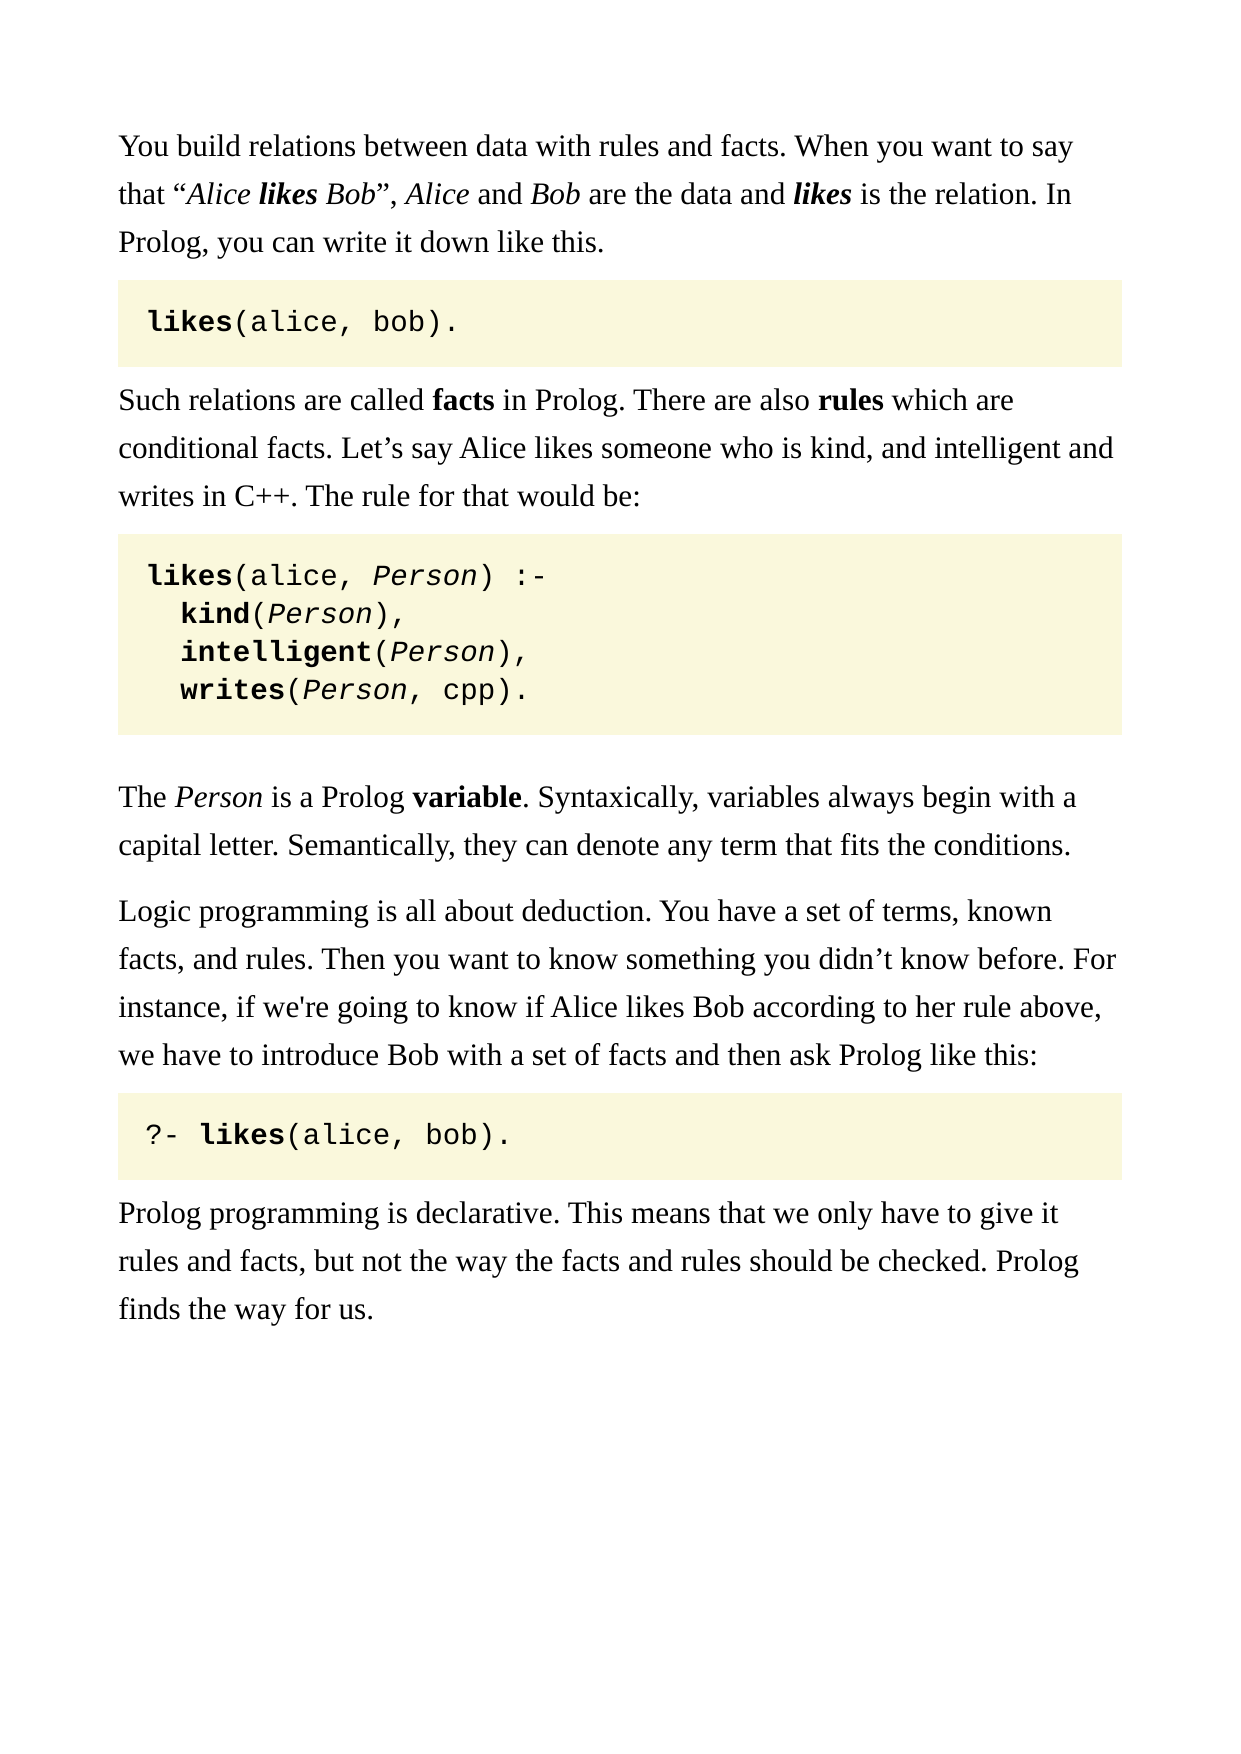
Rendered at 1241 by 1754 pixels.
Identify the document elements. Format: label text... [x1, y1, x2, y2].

text The Person is a Prolog variable. Syntaxically, variables always begin with a capital letter. Semantically, they can denote any term that fits the conditions. [118, 769, 1122, 865]
text Such relations are called facts in Prolog. There are also rules which are conditional facts. Let’s say Alice likes someone who is kind, and intelligent and writes in C++. The rule for that would be: [118, 372, 1122, 516]
text kind(Person), [118, 572, 1122, 610]
text likes(alice, Person) :- [118, 534, 1122, 572]
text Logic programming is all about deduction. You have a set of terms, known facts, and rules. Then you want to know something you didn’t know before. For instance, if we're going to know if Alice likes Bob according to her rule above, we have to introduce Bob with a set of facts and then ask Prolog like this: [118, 883, 1122, 1075]
text writes(Person, cpp). [118, 648, 1122, 735]
text You build relations between data with rules and facts. When you want to say that “Alice likes Bob”, Alice and Bob are the data and likes is the relation. In Prolog, you can write it down like this. [118, 118, 1122, 262]
text Prolog programming is declarative. This means that we only have to give it rules and facts, but not the way the facts and rules should be checked. Prolog finds the way for us. [118, 1185, 1122, 1329]
text likes(alice, bob). [118, 280, 1122, 367]
text intelligent(Person), [118, 610, 1122, 648]
text ?- likes(alice, bob). [118, 1093, 1122, 1180]
